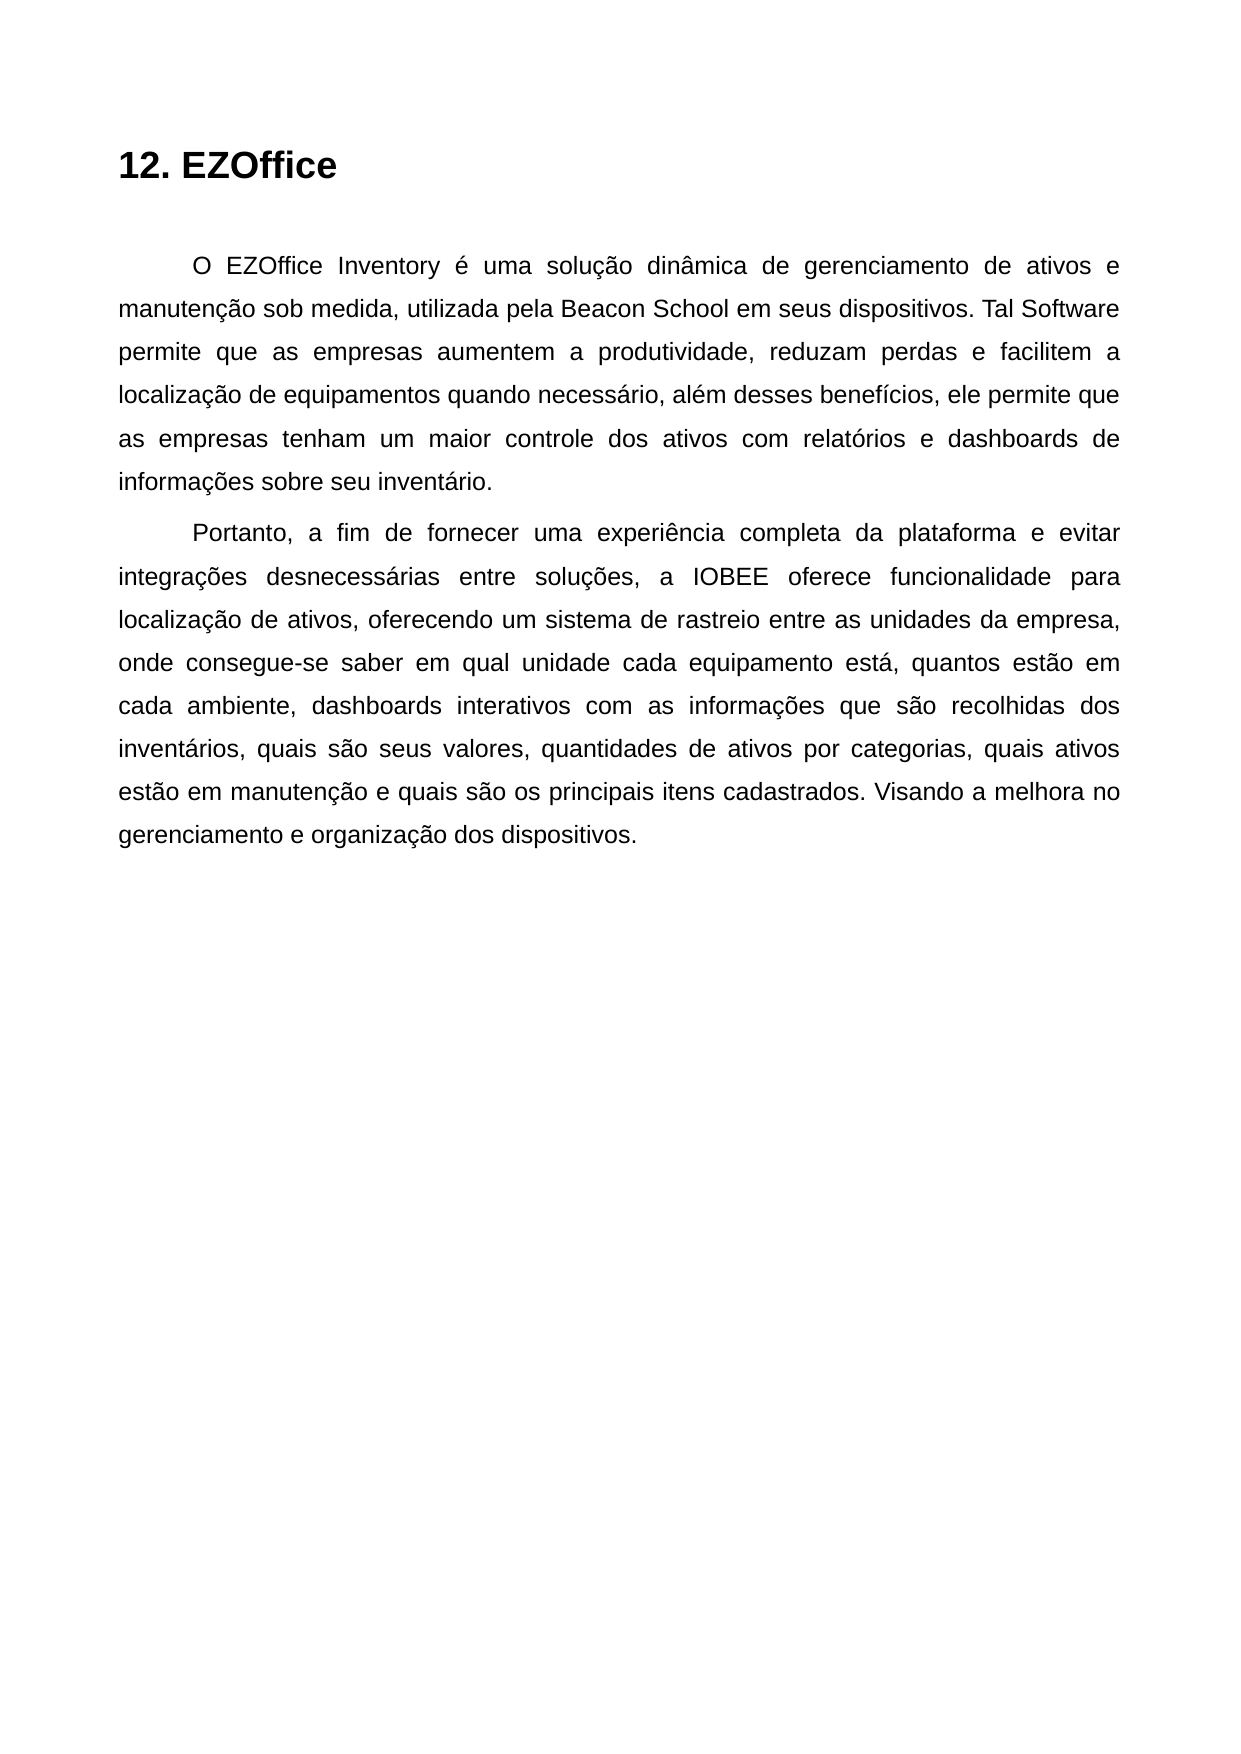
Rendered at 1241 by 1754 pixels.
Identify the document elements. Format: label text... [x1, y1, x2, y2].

text Portanto, a fim de fornecer uma experiência completa da plataforma e evitar integrações desnecessárias entre soluções, a IOBEE oferece funcionalidade para localização de ativos, oferecendo um sistema de rastreio entre as unidades da empresa, onde consegue-se saber em qual unidade cada equipamento está, quantos estão em cada ambiente, dashboards interativos com as informações que são recolhidas dos inventários, quais são seus valores, quantidades de ativos por categorias, quais ativos estão em manutenção e quais são os principais itens cadastrados. Visando a melhora no gerenciamento e organização dos dispositivos. [118, 518, 1122, 849]
text O EZOffice Inventory é uma solução dinâmica de gerenciamento de ativos e manutenção sob medida, utilizada pela Beacon School em seus dispositivos. Tal Software permite que as empresas aumentem a produtividade, reduzam perdas e facilitem a localização de equipamentos quando necessário, além desses benefícios, ele permite que as empresas tenham um maior controle dos ativos com relatórios e dashboards de informações sobre seu inventário. [118, 251, 1122, 495]
subtitle 12. EZOffice [118, 143, 1122, 187]
